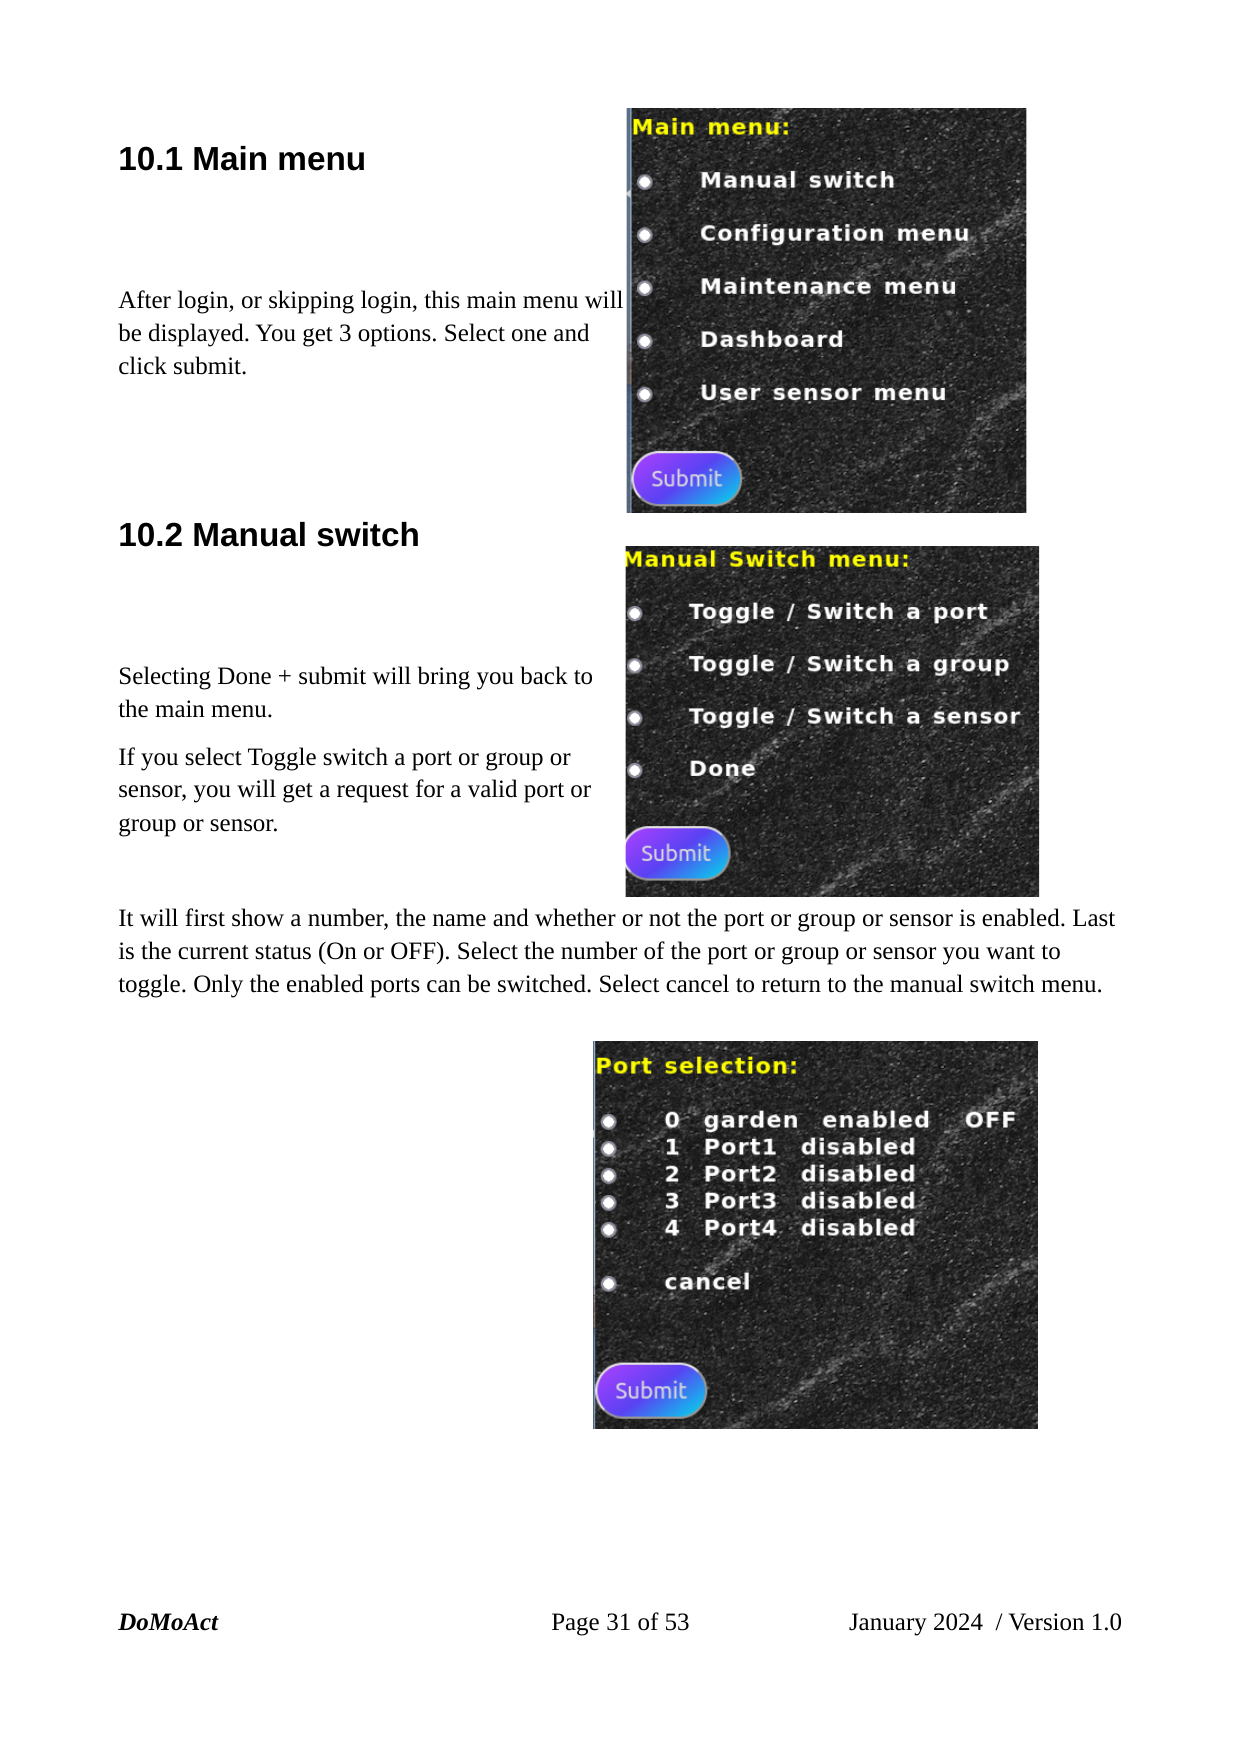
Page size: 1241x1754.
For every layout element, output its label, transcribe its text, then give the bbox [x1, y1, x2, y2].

subtitle 10.1 Main menu [118, 139, 626, 177]
text Selecting Done + submit will bring you back to the main menu. [118, 661, 625, 723]
subtitle 10.2 Manual switch [118, 515, 1122, 553]
text [1027, 285, 1122, 380]
picture [593, 1041, 1038, 1429]
picture [626, 108, 1027, 513]
subtitle [1027, 139, 1122, 177]
text [1040, 661, 1122, 723]
picture [625, 546, 1040, 897]
text If you select Toggle switch a port or group or sensor, you will get a request for a valid port or group or sensor. [118, 742, 625, 836]
text After login, or skipping login, this main menu will be displayed. You get 3 options. Select one and click submit. [118, 285, 626, 380]
text It will first show a number, the name and whether or not the port or group or sensor is enabled. Last is the current status (On or OFF). Select the number of the port or group or sensor you want to toggle. Only the enabled ports can be switched. Select cancel to return to the manual switch menu. [118, 903, 1122, 998]
text [1040, 742, 1122, 836]
